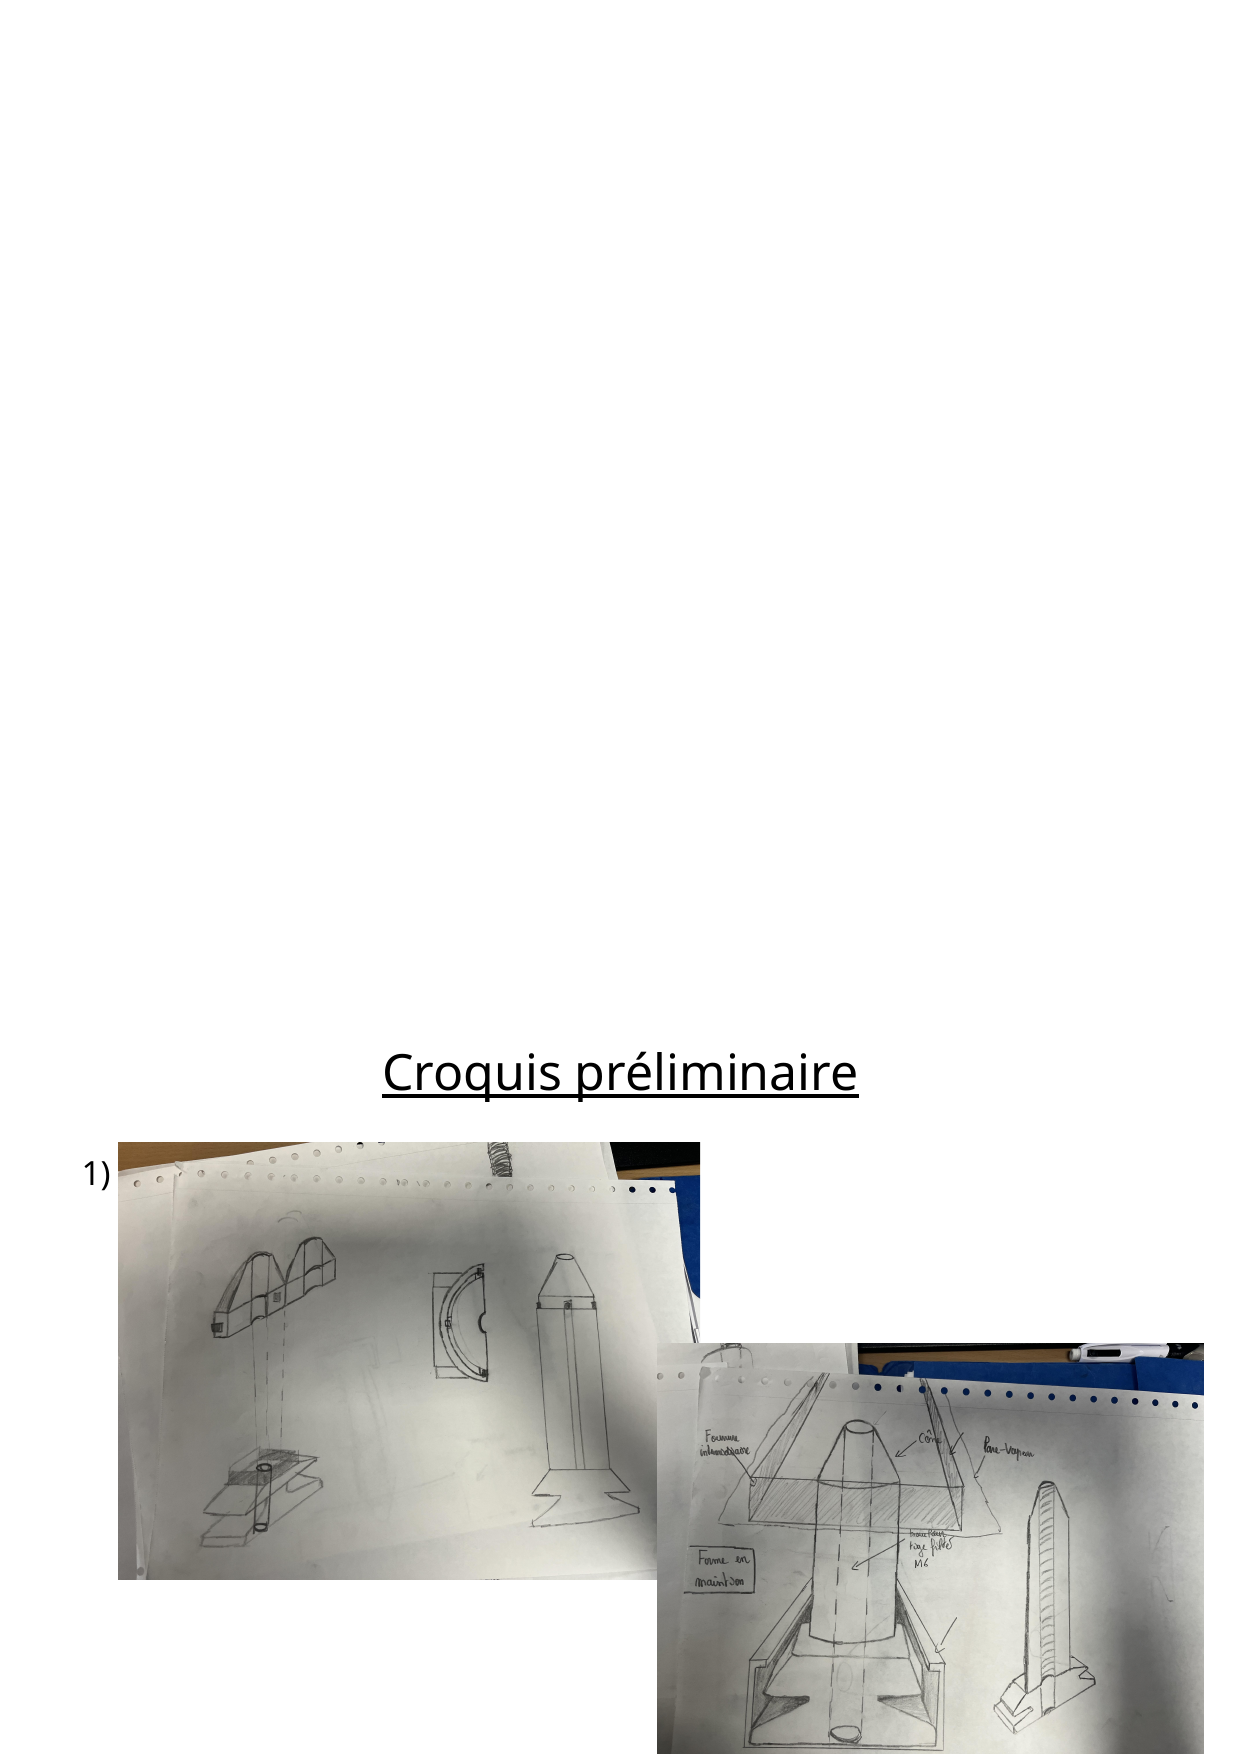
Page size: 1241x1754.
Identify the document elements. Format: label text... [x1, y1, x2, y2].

text Croquis préliminaire [118, 1037, 1122, 1105]
picture [118, 1142, 1204, 1754]
